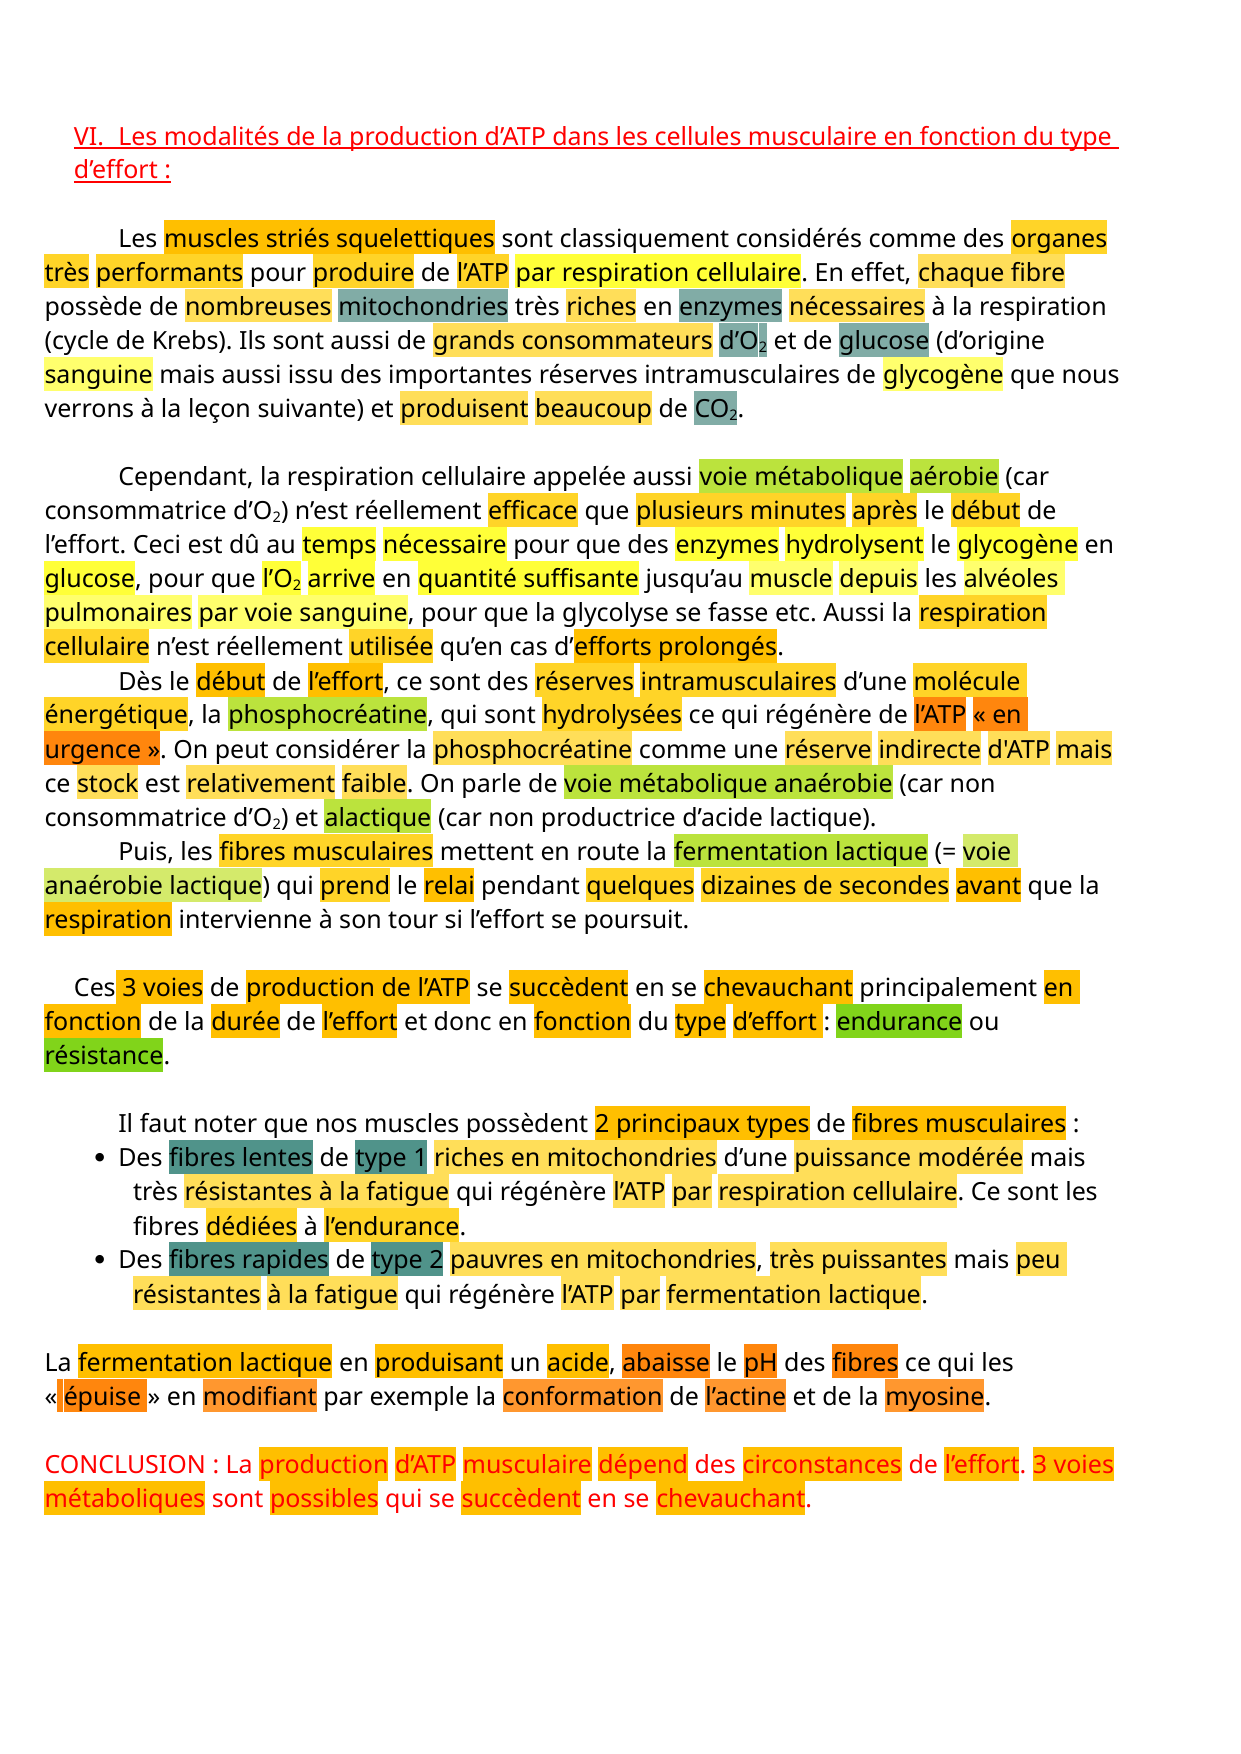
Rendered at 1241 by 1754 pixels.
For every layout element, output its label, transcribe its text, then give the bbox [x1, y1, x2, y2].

text Les muscles striés squelettiques sont classiquement considérés comme des organes très performants pour produire de l’ATP par respiration cellulaire. En effet, chaque fibre possède de nombreuses mitochondries très riches en enzymes nécessaires à la respiration (cycle de Krebs). Ils sont aussi de grands consommateurs d’O2 et de glucose (d’origine sanguine mais aussi issu des importantes réserves intramusculaires de glycogène que nous verrons à la leçon suivante) et produisent beaucoup de CO2. [44, 220, 1122, 425]
list Des fibres lentes de type 1 riches en mitochondries d’une puissance modérée mais très résistantes à la fatigue qui régénère l’ATP par respiration cellulaire. Ce sont les fibres dédiées à l’endurance. [95, 1140, 1122, 1242]
text Ces 3 voies de production de l’ATP se succèdent en se chevauchant principalement en fonction de la durée de l’effort et donc en fonction du type d’effort : endurance ou résistance. [44, 970, 1122, 1072]
text Puis, les fibres musculaires mettent en route la fermentation lactique (= voie anaérobie lactique) qui prend le relai pendant quelques dizaines de secondes avant que la respiration intervienne à son tour si l’effort se poursuit. [44, 833, 1122, 936]
list Des fibres rapides de type 2 pauvres en mitochondries, très puissantes mais peu résistantes à la fatigue qui régénère l’ATP par fermentation lactique. [95, 1242, 1122, 1310]
text Dès le début de l’effort, ce sont des réserves intramusculaires d’une molécule énergétique, la phosphocréatine, qui sont hydrolysées ce qui régénère de l’ATP « en urgence ». On peut considérer la phosphocréatine comme une réserve indirecte d'ATP mais ce stock est relativement faible. On parle de voie métabolique anaérobie (car non consommatrice d’O2) et alactique (car non productrice d’acide lactique). [44, 663, 1122, 833]
text VI. Les modalités de la production d’ATP dans les cellules musculaire en fonction du type d’effort : [74, 118, 1122, 186]
text Cependant, la respiration cellulaire appelée aussi voie métabolique aérobie (car consommatrice d’O2) n’est réellement efficace que plusieurs minutes après le début de l’effort. Ceci est dû au temps nécessaire pour que des enzymes hydrolysent le glycogène en glucose, pour que l’O2 arrive en quantité suffisante jusqu’au muscle depuis les alvéoles pulmonaires par voie sanguine, pour que la glycolyse se fasse etc. Aussi la respiration cellulaire n’est réellement utilisée qu’en cas d’efforts prolongés. [44, 459, 1122, 663]
text La fermentation lactique en produisant un acide, abaisse le pH des fibres ce qui les « épuise » en modifiant par exemple la conformation de l’actine et de la myosine. [44, 1344, 1122, 1412]
text CONCLUSION : La production d’ATP musculaire dépend des circonstances de l’effort. 3 voies métaboliques sont possibles qui se succèdent en se chevauchant. [44, 1447, 1122, 1515]
text Il faut noter que nos muscles possèdent 2 principaux types de fibres musculaires : [44, 1106, 1122, 1140]
